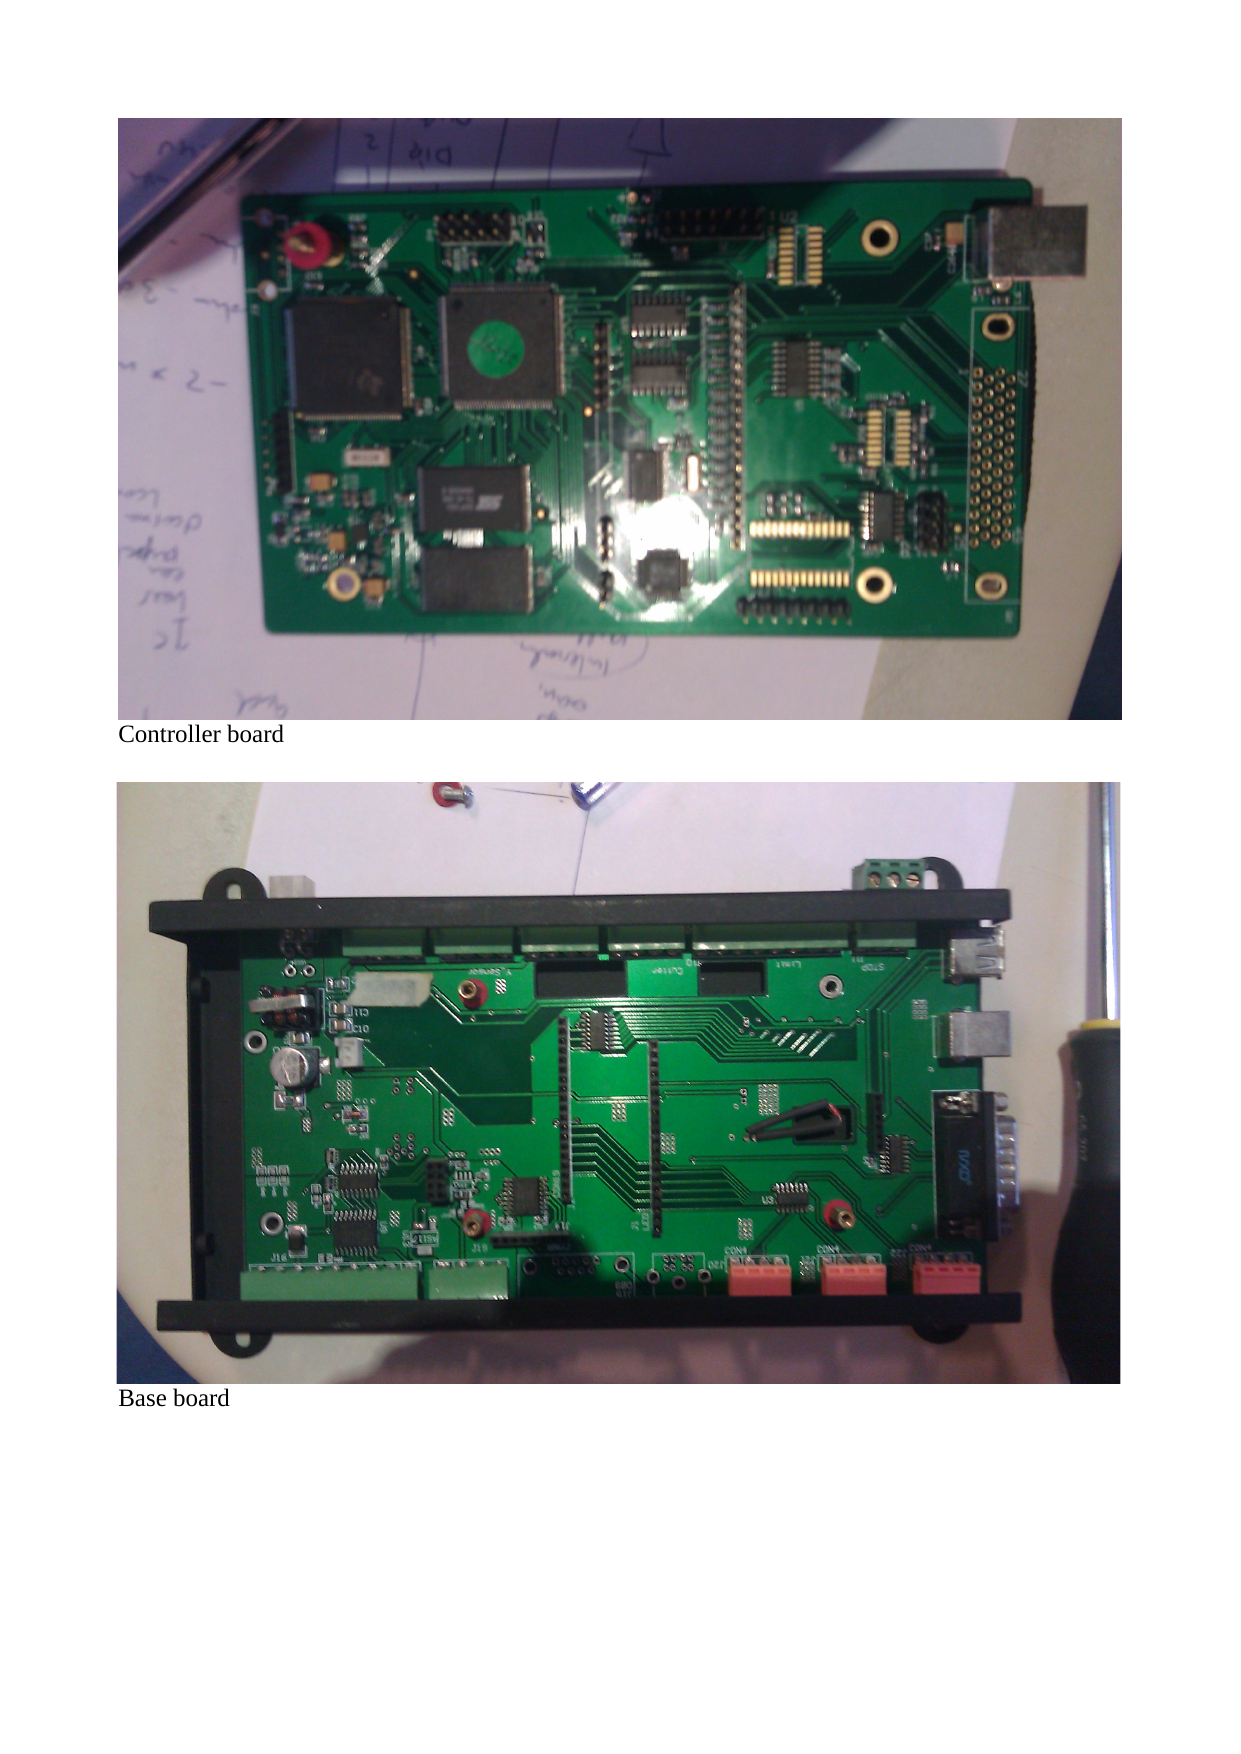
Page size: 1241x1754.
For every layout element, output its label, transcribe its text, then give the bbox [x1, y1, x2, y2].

text Base board [118, 777, 1122, 1412]
picture [116, 782, 1121, 1384]
text Controller board [118, 720, 1122, 748]
picture [118, 118, 1122, 720]
